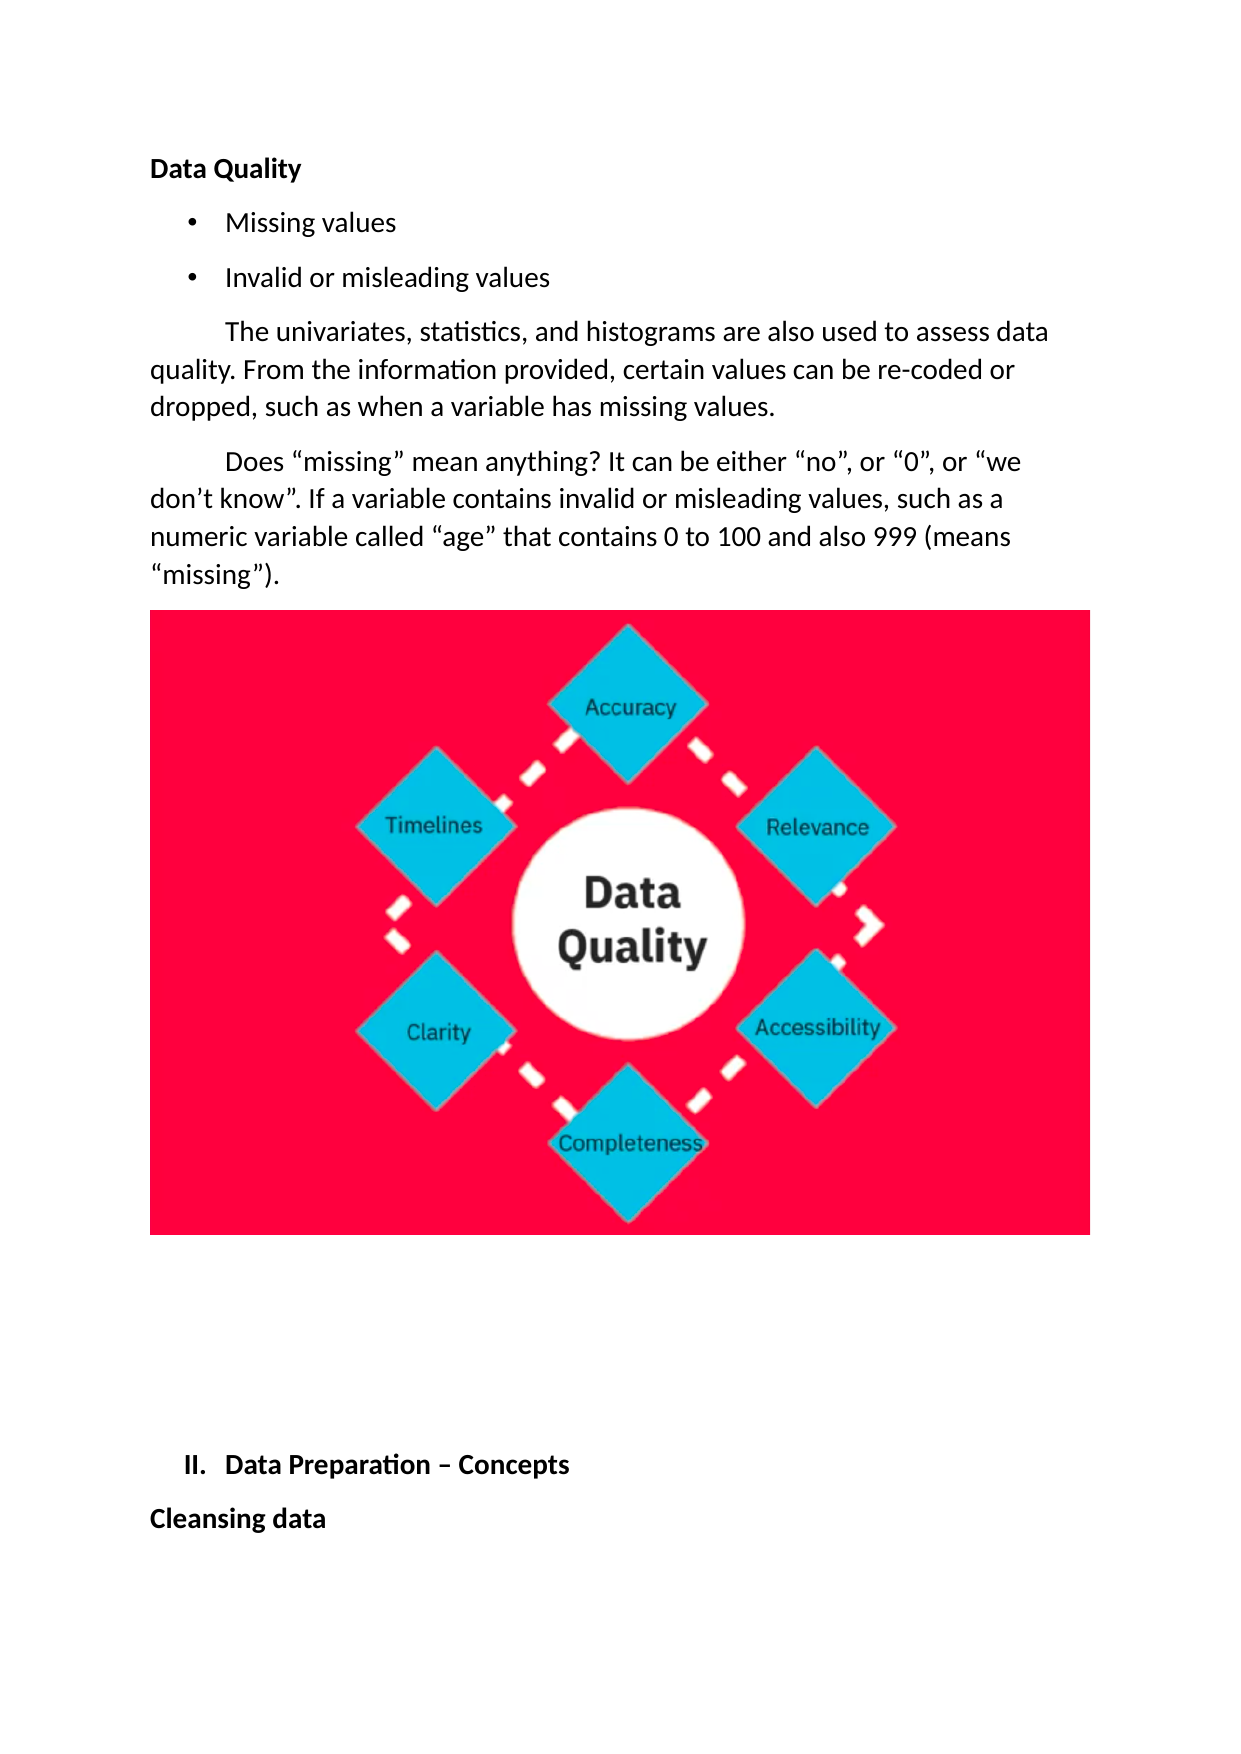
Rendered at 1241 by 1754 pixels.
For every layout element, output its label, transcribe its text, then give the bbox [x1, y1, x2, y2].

text Cleansing data [150, 1501, 1090, 1536]
list Missing values [187, 204, 1090, 240]
text Data Quality [150, 150, 1090, 186]
text Does “missing” mean anything? It can be either “no”, or “0”, or “we don’t know”. If a variable contains invalid or misleading values, such as a numeric variable called “age” that contains 0 to 100 and also 999 (means “missing”). [150, 443, 1090, 592]
list Invalid or misleading values [187, 259, 1090, 294]
list Data Preparation – Concepts [207, 1446, 1090, 1482]
text The univariates, statistics, and histograms are also used to assess data quality. From the information provided, certain values can be re-coded or dropped, such as when a variable has missing values. [150, 313, 1090, 424]
picture [150, 610, 1091, 1235]
